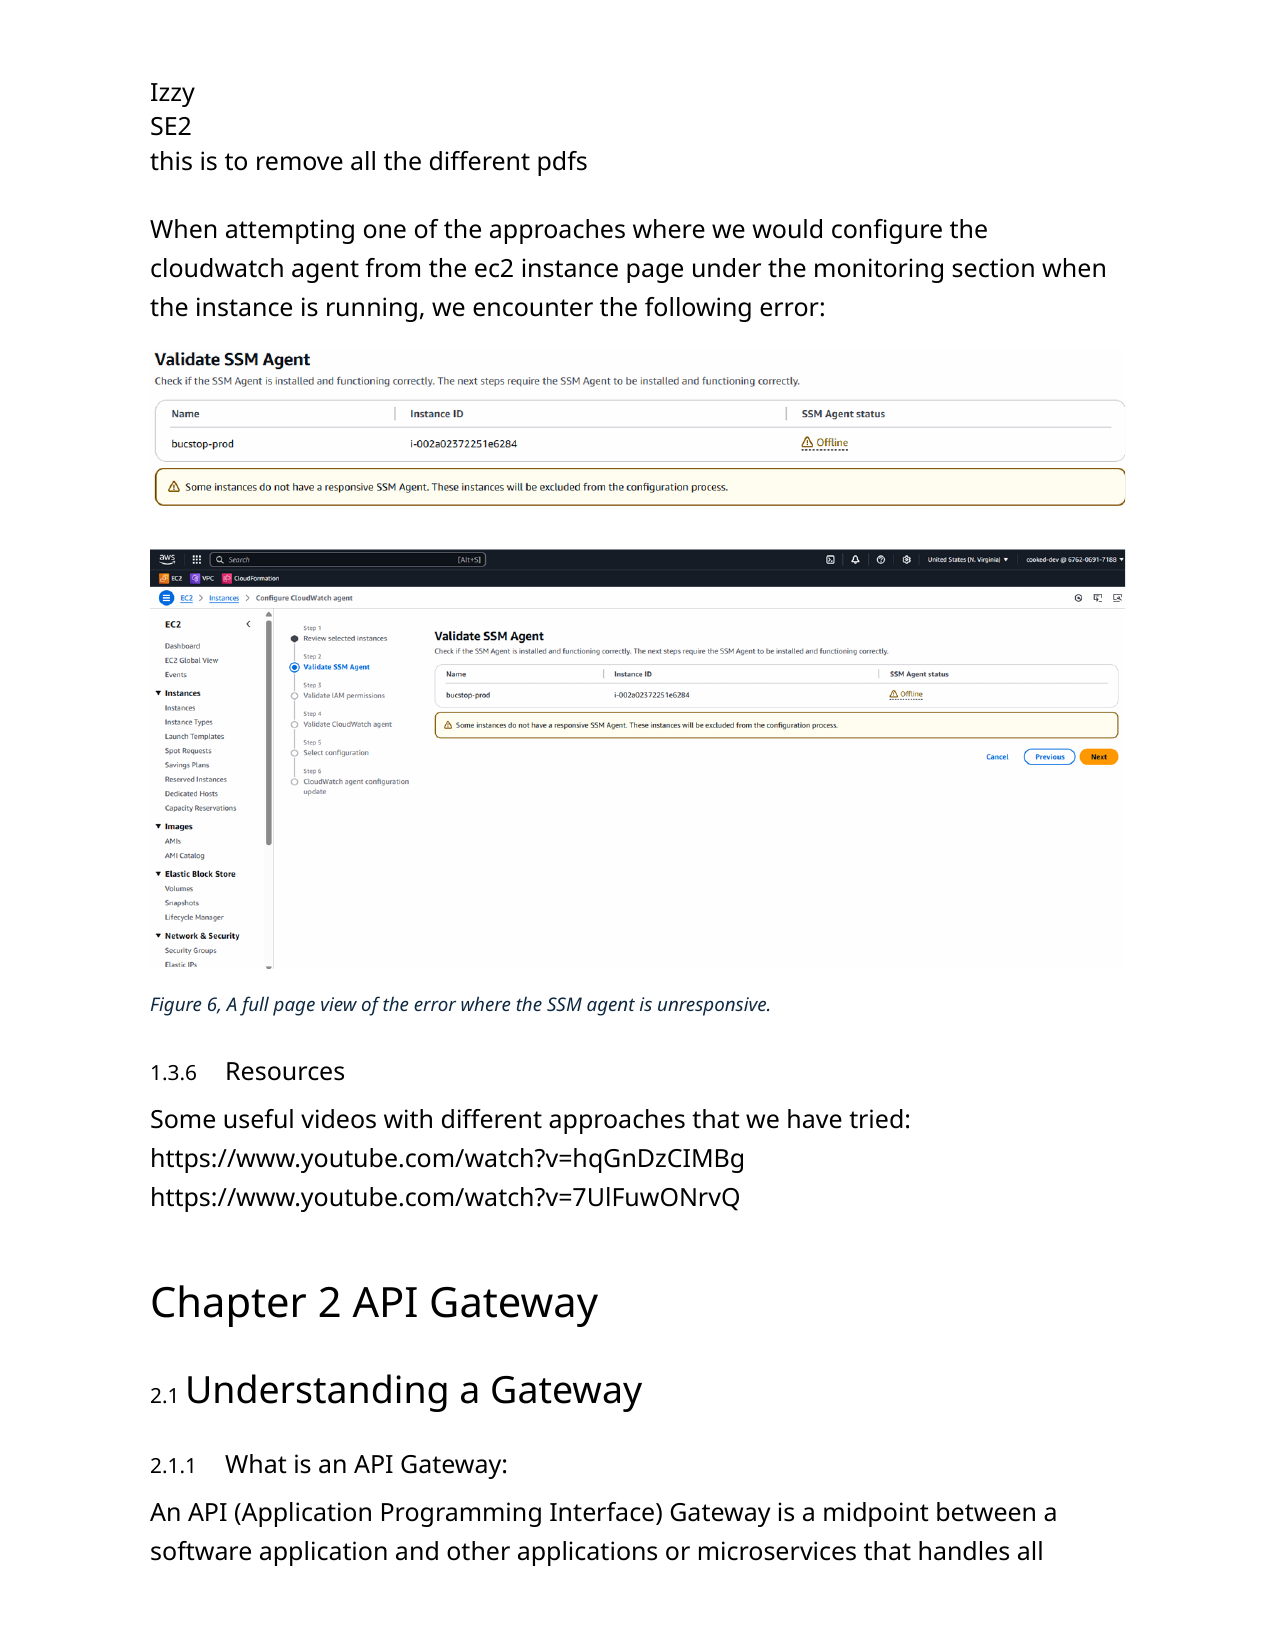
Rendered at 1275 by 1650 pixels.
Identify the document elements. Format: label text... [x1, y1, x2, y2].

subtitle API Gateway [150, 1273, 1125, 1330]
subtitle What is an API Gateway: [150, 1447, 1125, 1481]
subtitle Resources [150, 1054, 1125, 1088]
text Some useful videos with different approaches that we have tried: https://www.youtube.com/watch?v=hqGnDzCIMBg https://www.youtube.com/watch?v=7UlFuwONrvQ [150, 1101, 1125, 1214]
subtitle Understanding a Gateway [150, 1363, 1125, 1414]
text When attempting one of the approaches where we would configure the cloudwatch agent from the ec2 instance page under the monitoring section when the instance is running, we encounter the following error: [150, 211, 1125, 324]
text Figure 6, A full page view of the error where the SSM agent is unresponsive. [150, 991, 1125, 1016]
text An API (Application Programming Interface) Gateway is a midpoint between a software application and other applications or microservices that handles all [150, 1494, 1125, 1568]
